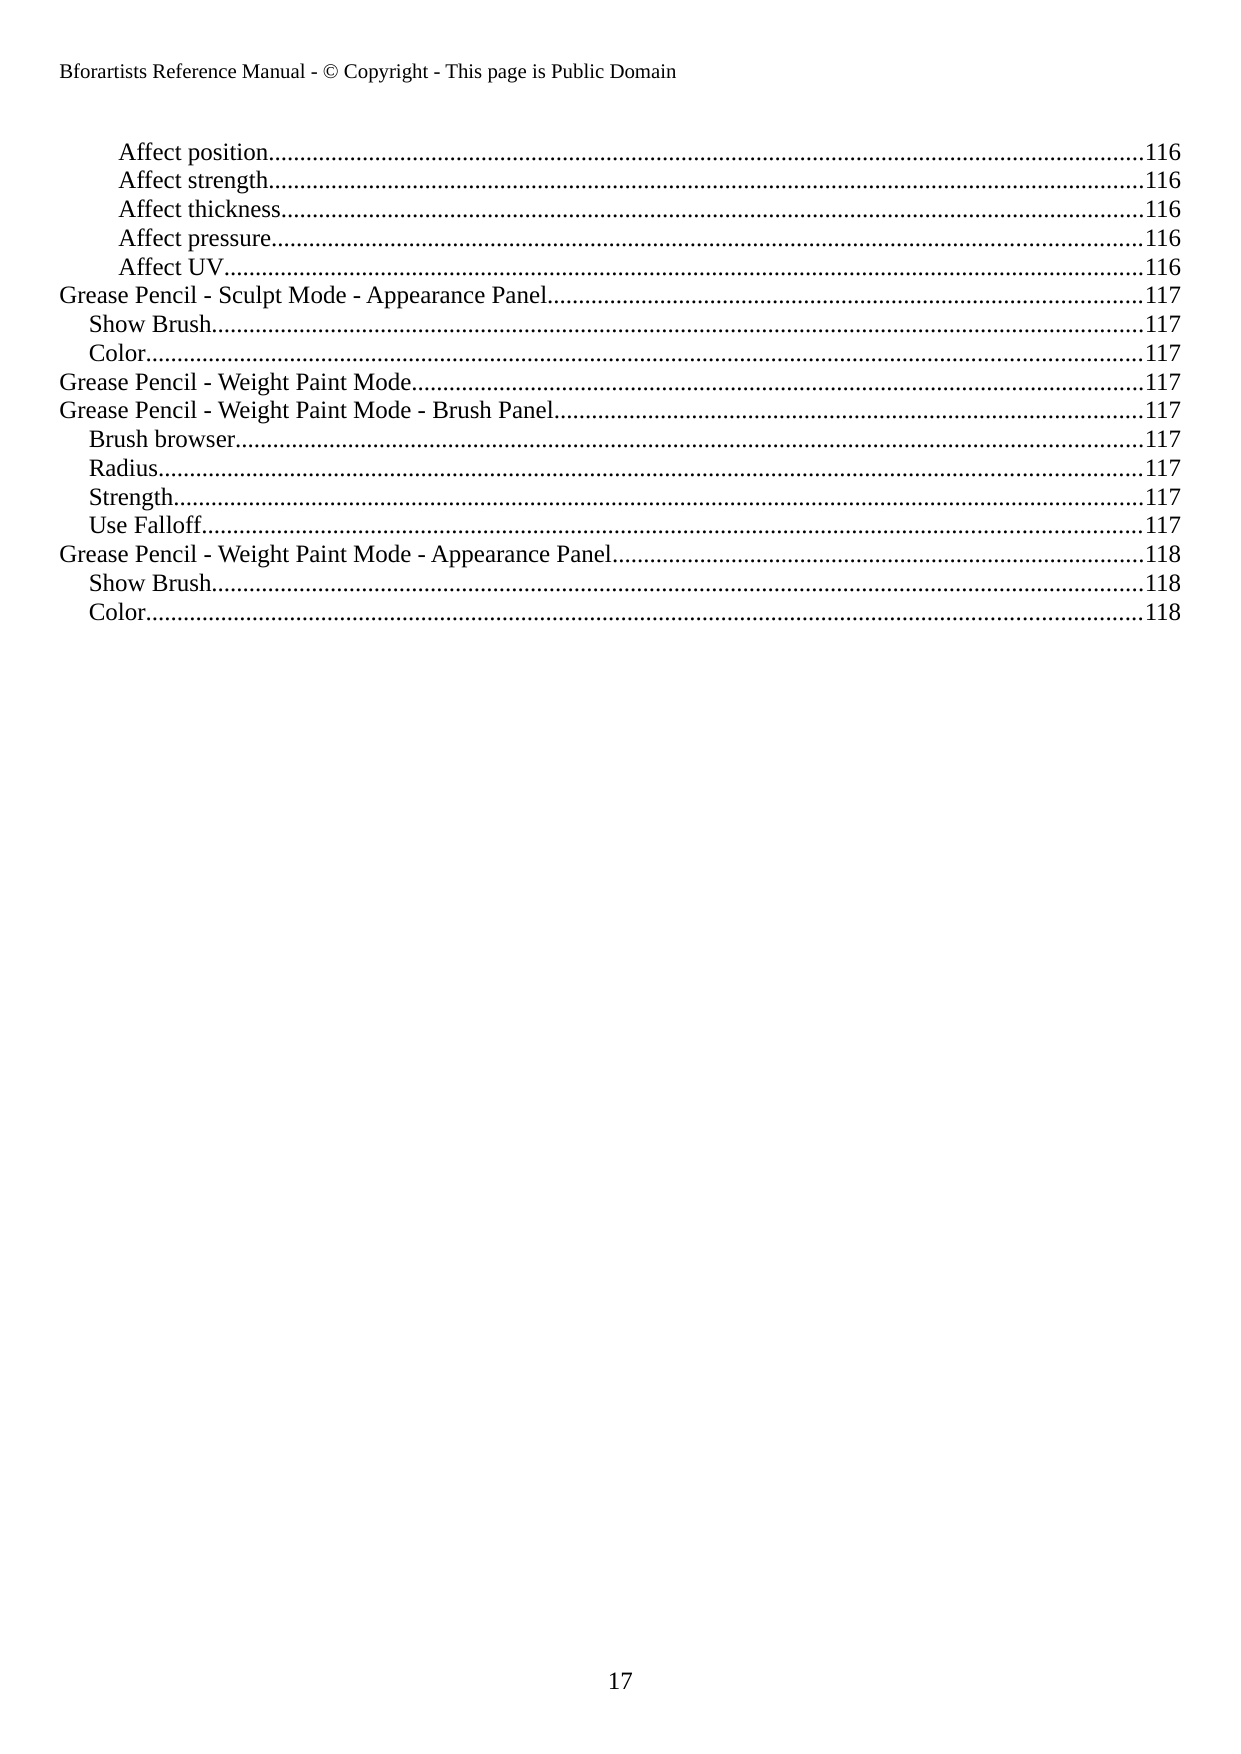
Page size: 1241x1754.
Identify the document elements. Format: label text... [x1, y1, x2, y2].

text Show Brush 118 [88, 568, 1181, 597]
text Show Brush 117 [88, 309, 1181, 338]
text Affect thickness 116 [118, 194, 1181, 223]
text Grease Pencil - Weight Paint Mode - Appearance Panel 118 [59, 539, 1181, 568]
text Affect position 116 [118, 137, 1181, 165]
text Brush browser 117 [88, 424, 1181, 453]
text Grease Pencil - Sculpt Mode - Appearance Panel 117 [59, 280, 1181, 309]
text Color 117 [88, 338, 1181, 367]
text Radius 117 [88, 453, 1181, 482]
text Affect pressure 116 [118, 223, 1181, 252]
text Grease Pencil - Weight Paint Mode 117 [59, 367, 1181, 395]
text Strength 117 [88, 482, 1181, 510]
text Grease Pencil - Weight Paint Mode - Brush Panel 117 [59, 395, 1181, 424]
text Use Falloff 117 [88, 510, 1181, 539]
text Affect UV 116 [118, 252, 1181, 280]
text Color 118 [88, 597, 1181, 625]
text Affect strength 116 [118, 165, 1181, 194]
